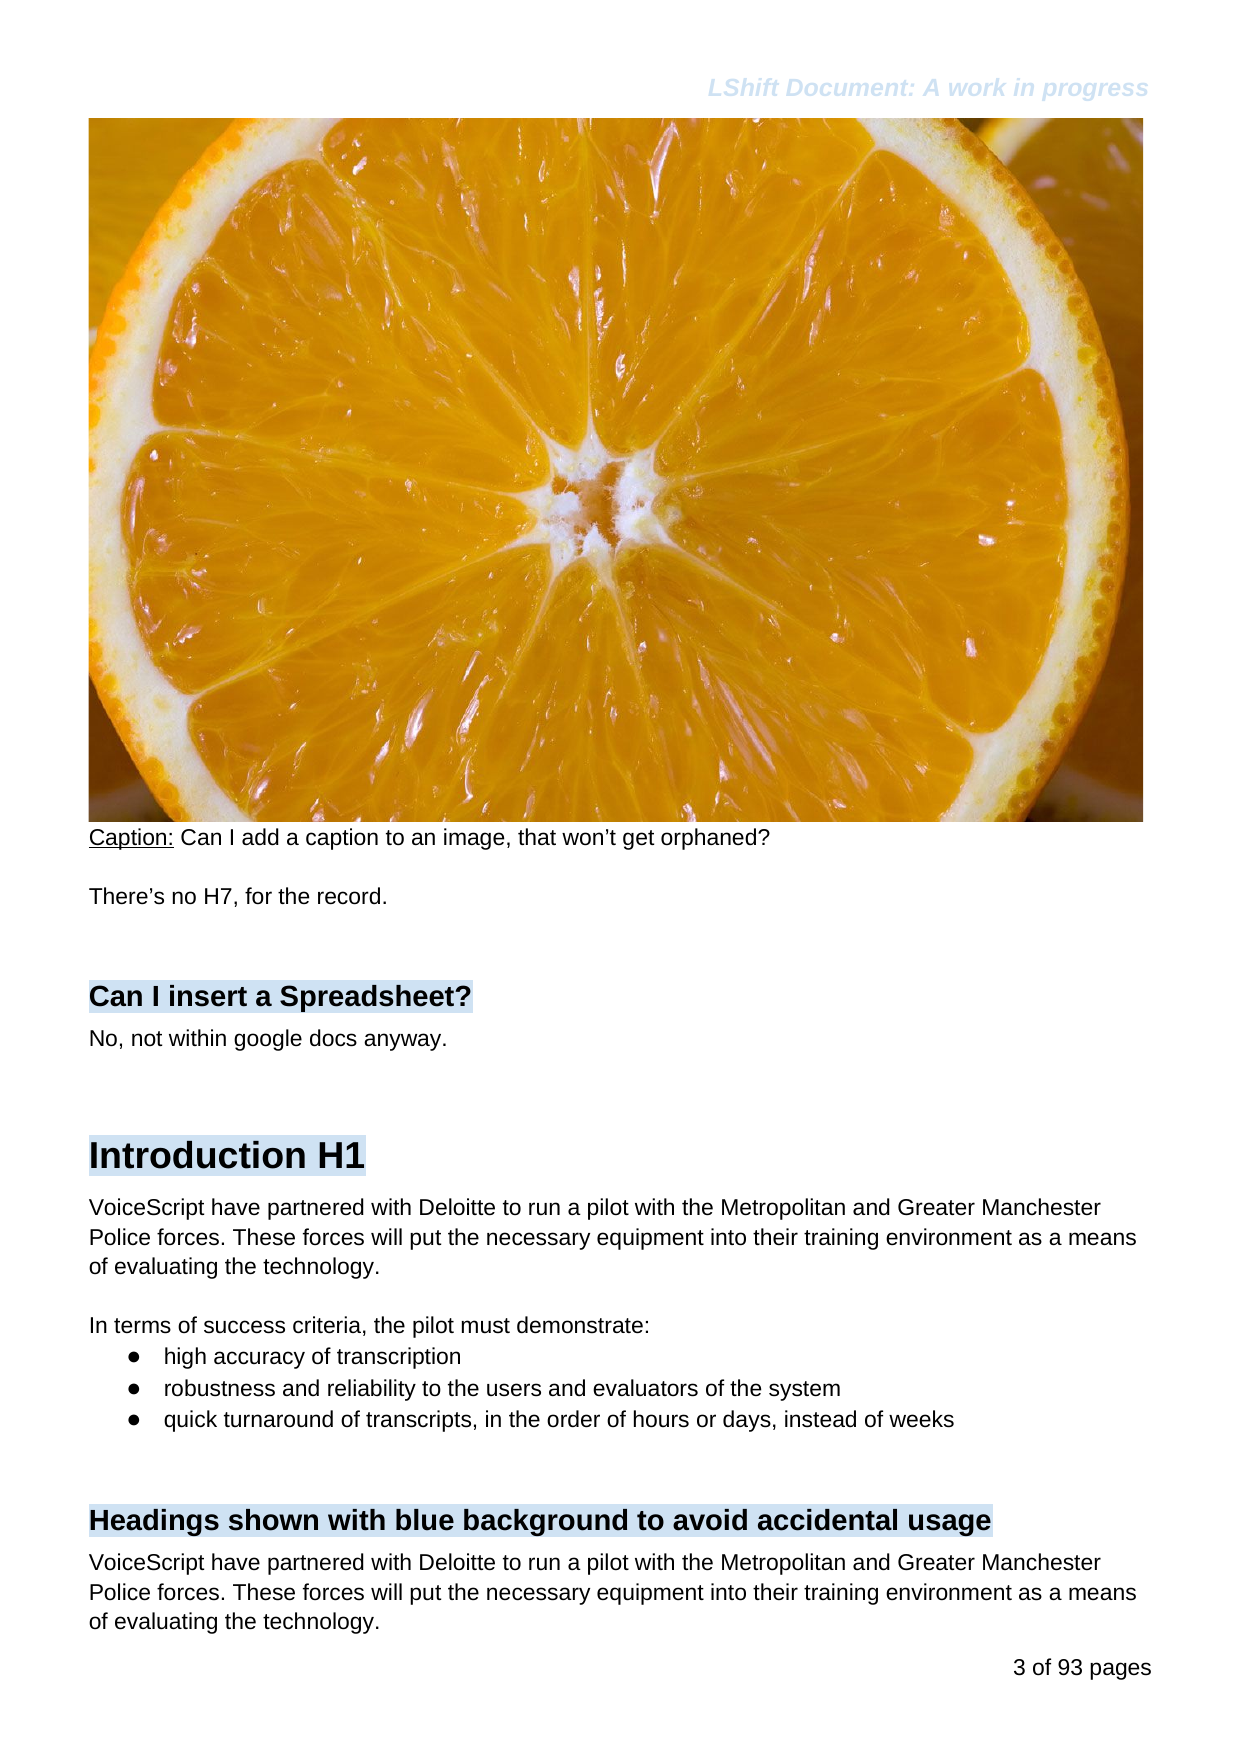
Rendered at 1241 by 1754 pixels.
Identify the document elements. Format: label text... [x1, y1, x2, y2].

text VoiceScript have partnered with Deloitte to run a pilot with the Metropolitan and Greater Manchester Police forces. These forces will put the necessary equipment into their training environment as a means of evaluating the technology. [88, 1195, 1152, 1279]
text Caption: Can I add a caption to an image, that won’t get orphaned? [88, 825, 1152, 851]
text No, not within google docs anyway. [88, 1026, 1152, 1051]
list robustness and reliability to the users and evaluators of the system [126, 1374, 1152, 1401]
subtitle Introduction H1 [88, 1134, 1152, 1176]
text VoiceScript have partnered with Deloitte to run a pilot with the Metropolitan and Greater Manchester Police forces. These forces will put the necessary equipment into their training environment as a means of evaluating the technology. [88, 1550, 1152, 1634]
list quick turnaround of transcripts, in the order of hours or days, instead of weeks [126, 1406, 1152, 1433]
text There’s no H7, for the record. [88, 884, 1152, 909]
subtitle Can I insert a Spreadsheet? [473, 980, 1152, 1013]
list high accuracy of transcription [126, 1342, 1152, 1370]
text In terms of success criteria, the pilot must demonstrate: [88, 1313, 1152, 1338]
picture [88, 118, 1144, 822]
subtitle Headings shown with blue background to avoid accidental usage [993, 1504, 1152, 1537]
